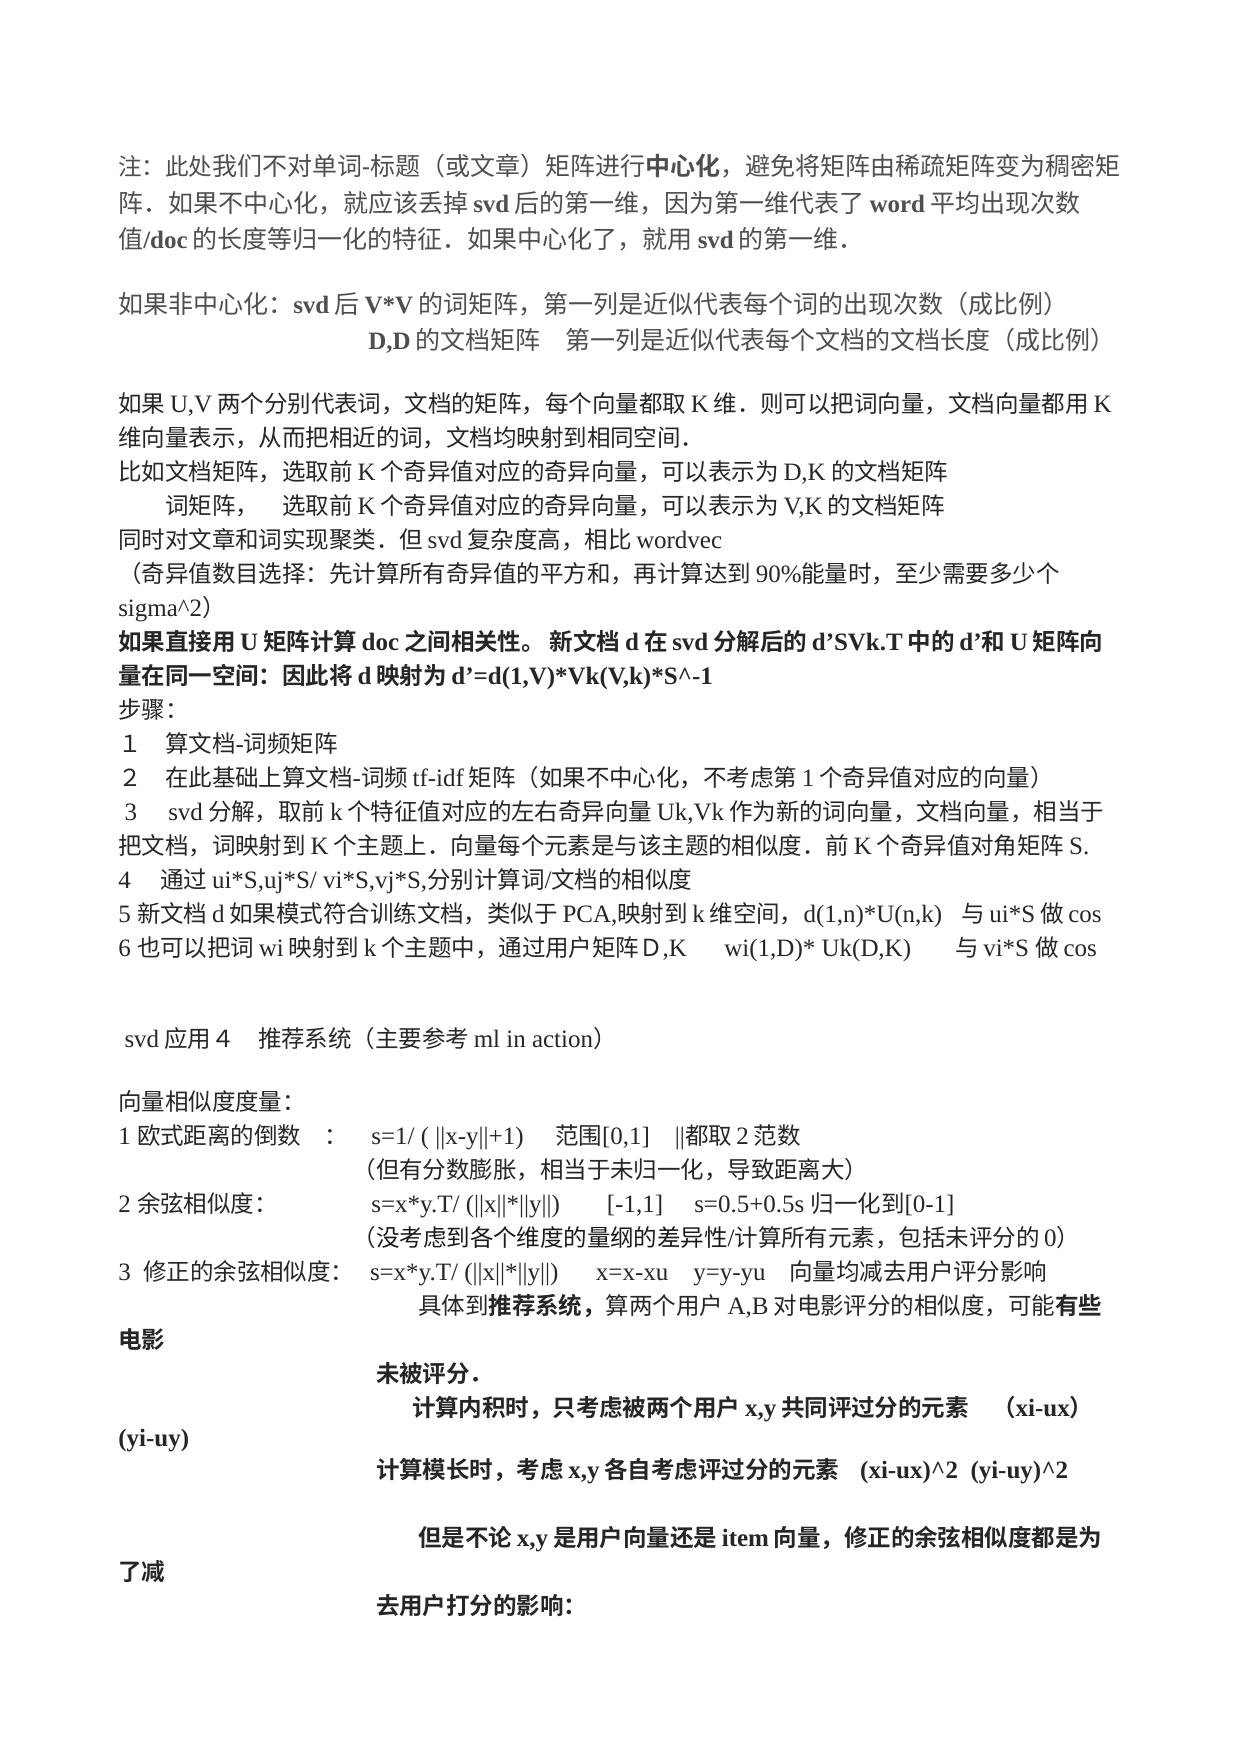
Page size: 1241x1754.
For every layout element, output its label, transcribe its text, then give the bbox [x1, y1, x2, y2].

text （奇异值数目选择：先计算所有奇异值的平方和，再计算达到90%能量时，至少需要多少个sigma^2） [118, 555, 1122, 623]
text 4 通过ui*S,uj*S/ vi*S,vj*S,分别计算词/文档的相似度 [118, 861, 1122, 895]
text 3 svd分解，取前k个特征值对应的左右奇异向量Uk,Vk作为新的词向量，文档向量，相当于把文档，词映射到K个主题上．向量每个元素是与该主题的相似度．前K个奇异值对角矩阵S. [118, 793, 1122, 861]
text 计算模长时，考虑x,y各自考虑评过分的元素 (xi-ux)^2 (yi-uy)^2 [118, 1451, 1122, 1485]
text svd应用４ 推荐系统（主要参考ml in action） [118, 1020, 1122, 1054]
text 2 余弦相似度： s=x*y.T/ (||x||*||y||) [-1,1] s=0.5+0.5s 归一化到[0-1] [118, 1185, 1122, 1219]
text 如果直接用U矩阵计算doc之间相关性。 新文档d在svd分解后的d’SVk.T中的d’和U矩阵向量在同一空间：因此将d映射为d’=d(1,V)*Vk(V,k)*S^-1 [118, 623, 1122, 691]
text （但有分数膨胀，相当于未归一化，导致距离大） [118, 1151, 1122, 1185]
text 步骤： [118, 691, 1122, 725]
text ２ 在此基础上算文档-词频tf-idf矩阵（如果不中心化，不考虑第1个奇异值对应的向量） [118, 759, 1122, 793]
text 注：此处我们不对单词-标题（或文章）矩阵进行中心化，避免将矩阵由稀疏矩阵变为稠密矩阵．如果不中心化，就应该丢掉svd后的第一维，因为第一维代表了word平均出现次数值/doc的长度等归一化的特征．如果中心化了，就用svd的第一维． [118, 147, 1122, 256]
text 未被评分． [118, 1355, 1122, 1389]
text 词矩阵， 选取前K个奇异值对应的奇异向量，可以表示为V,K的文档矩阵 [118, 487, 1122, 521]
text 5 新文档d如果模式符合训练文档，类似于PCA,映射到k维空间，d(1,n)*U(n,k) 与ui*S做cos [118, 895, 1122, 929]
text （没考虑到各个维度的量纲的差异性/计算所有元素，包括未评分的0） [118, 1219, 1122, 1253]
text 具体到推荐系统，算两个用户A,B对电影评分的相似度，可能有些电影 [118, 1287, 1122, 1355]
text 如果非中心化：svd后V*V的词矩阵，第一列是近似代表每个词的出现次数（成比例） [118, 284, 1122, 321]
text D,D的文档矩阵 第一列是近似代表每个文档的文档长度（成比例） [118, 321, 1122, 357]
text 6 也可以把词wi映射到k个主题中，通过用户矩阵Ｄ,K wi(1,D)* Uk(D,K) 与vi*S 做cos [118, 929, 1122, 963]
text 如果U,V两个分别代表词，文档的矩阵，每个向量都取K维．则可以把词向量，文档向量都用K维向量表示，从而把相近的词，文档均映射到相同空间． [118, 386, 1122, 453]
text １ 算文档-词频矩阵 [118, 725, 1122, 759]
text 但是不论x,y是用户向量还是item向量，修正的余弦相似度都是为了减 [118, 1519, 1122, 1587]
text 比如文档矩阵，选取前K个奇异值对应的奇异向量，可以表示为D,K的文档矩阵 [118, 453, 1122, 487]
text 去用户打分的影响： [118, 1587, 1122, 1621]
text 3 修正的余弦相似度： s=x*y.T/ (||x||*||y||) x=x-xu y=y-yu 向量均减去用户评分影响 [118, 1253, 1122, 1287]
text 同时对文章和词实现聚类．但svd复杂度高，相比wordvec [118, 521, 1122, 555]
text 1 欧式距离的倒数 ： s=1/ ( ||x-y||+1) 范围[0,1] ||都取2范数 [118, 1117, 1122, 1151]
text 向量相似度度量： [118, 1083, 1122, 1117]
text 计算内积时，只考虑被两个用户x,y共同评过分的元素 （xi-ux）(yi-uy) [118, 1389, 1122, 1451]
